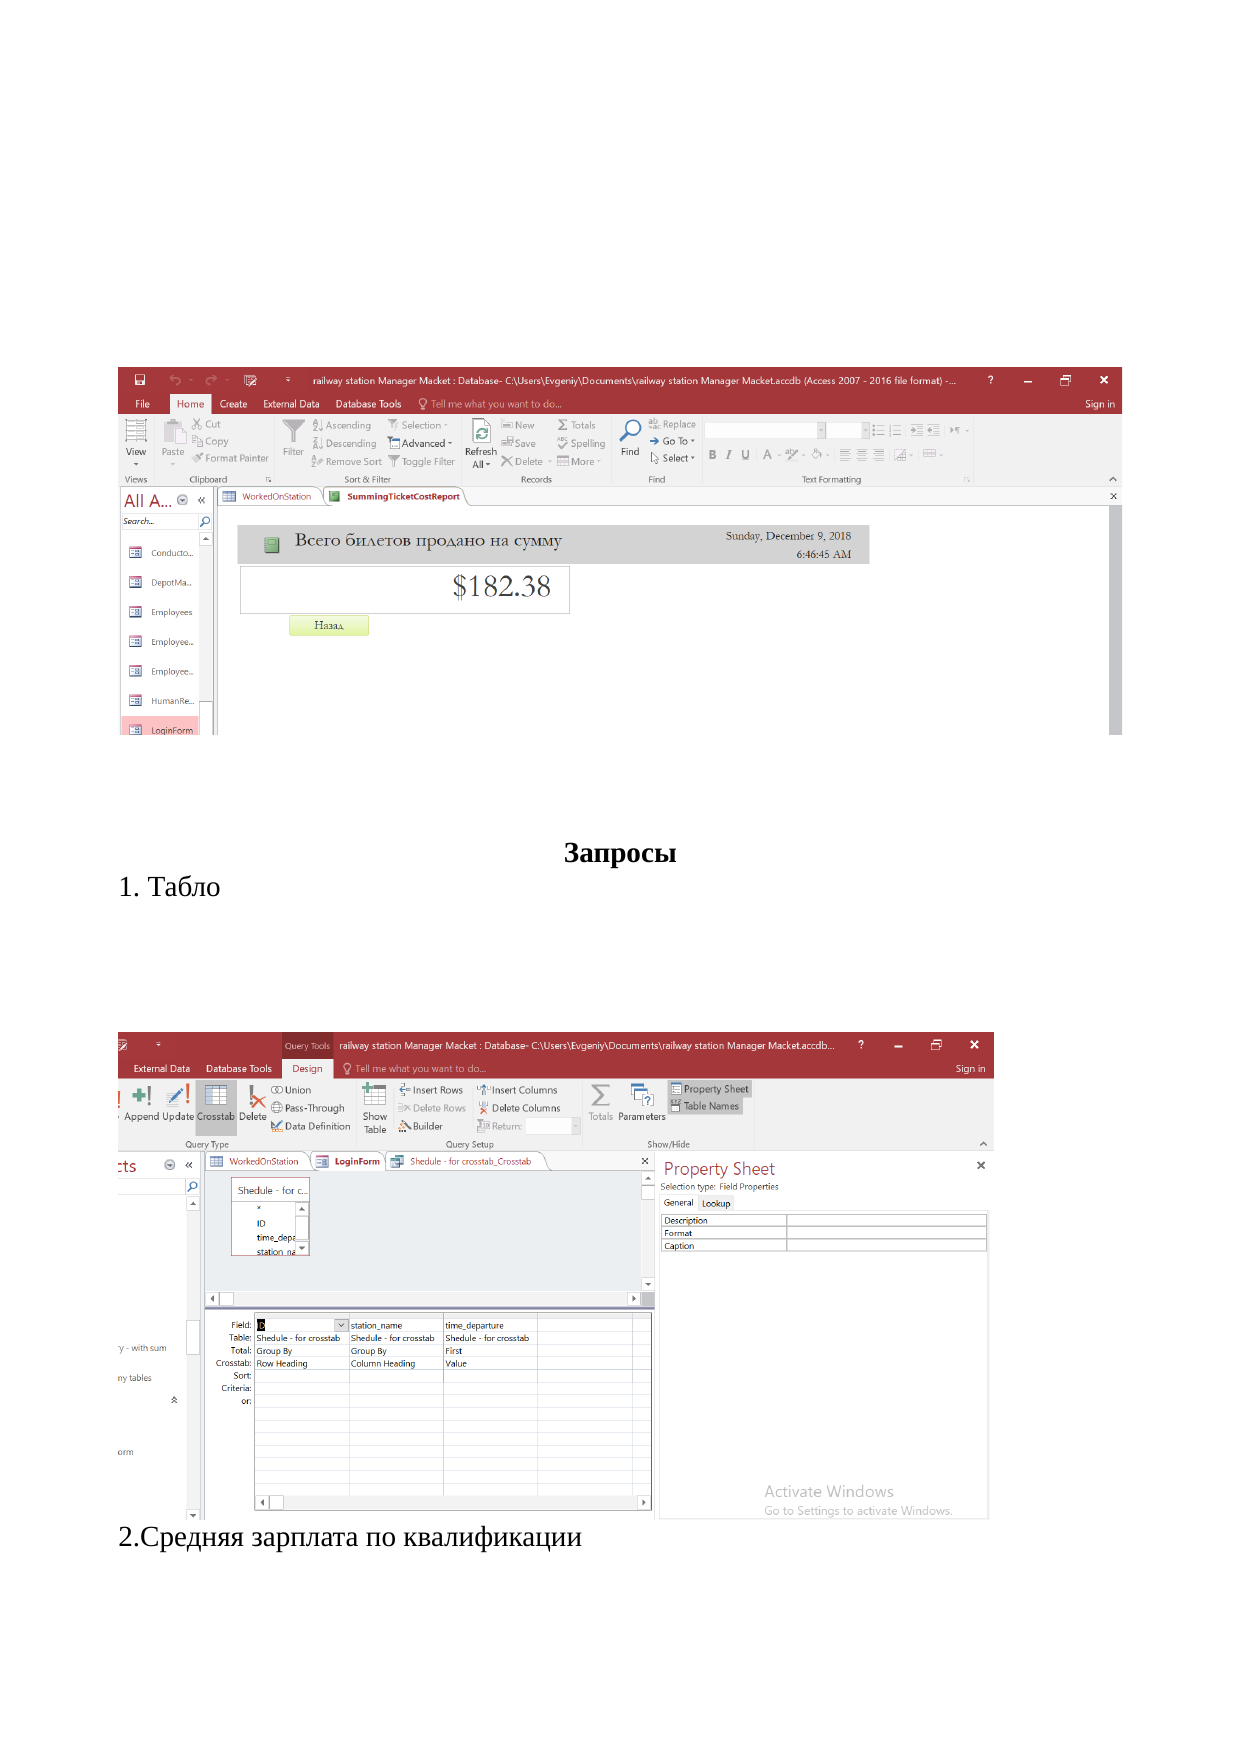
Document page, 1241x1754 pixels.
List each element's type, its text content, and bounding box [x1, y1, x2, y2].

text 2.Средняя зарплата по квалификации [118, 1520, 1122, 1553]
text Запросы [118, 836, 1122, 869]
picture [118, 118, 1123, 735]
text 1. Табло [118, 869, 1122, 902]
picture [118, 902, 1123, 1520]
